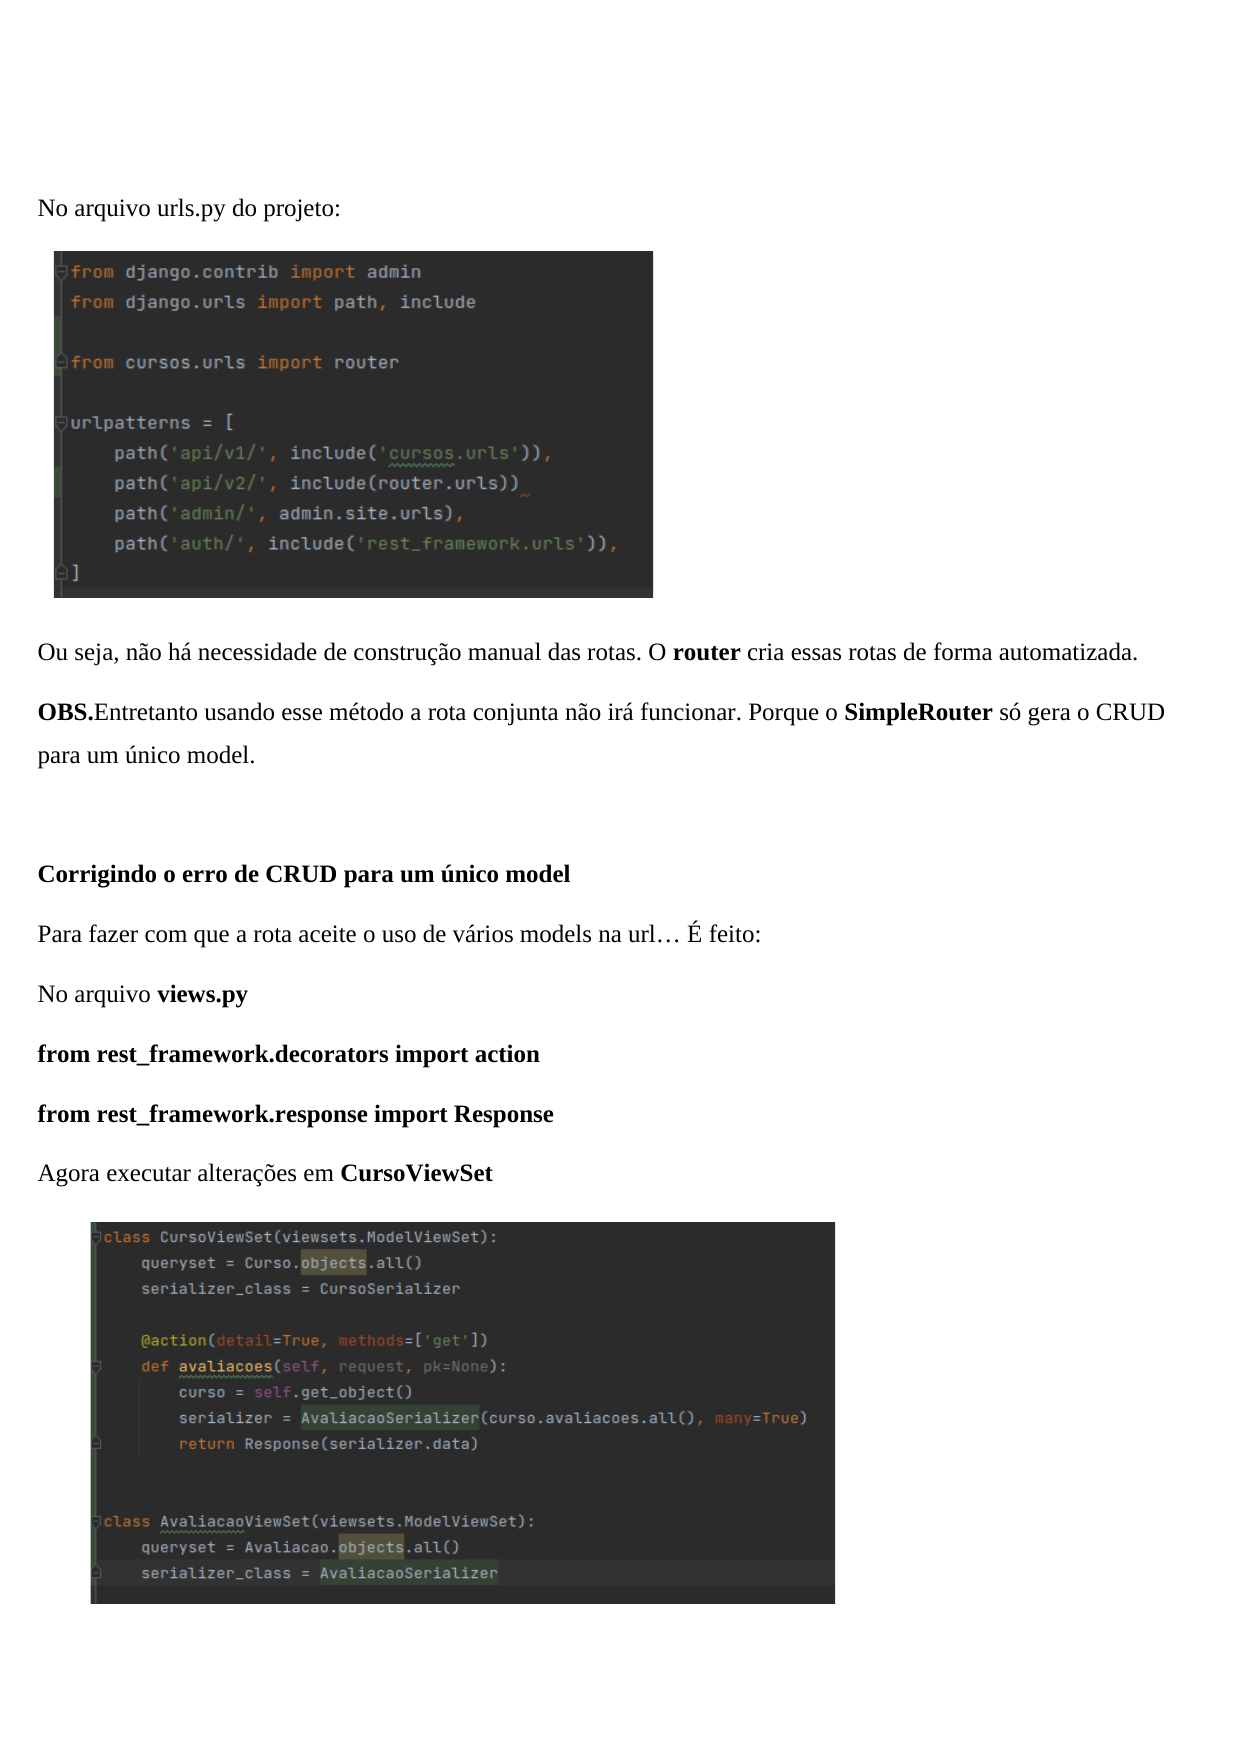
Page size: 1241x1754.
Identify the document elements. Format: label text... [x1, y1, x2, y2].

text No arquivo views.py [37, 979, 1203, 1008]
text Corrigindo o erro de CRUD para um único model [37, 859, 1203, 888]
picture [53, 251, 91, 540]
text Para fazer com que a rota aceite o uso de vários models na url… É feito: [37, 919, 1203, 948]
text from rest_framework.response import Response [37, 1099, 1203, 1127]
text Agora executar alterações em CursoViewSet [37, 1158, 1203, 1187]
text Ou seja, não há necessidade de construção manual das rotas. O router cria essas rotas de forma automatizada. [37, 637, 1203, 666]
text No arquivo urls.py do projeto: [37, 193, 1203, 222]
picture [90, 1222, 142, 1555]
text from rest_framework.decorators import action [37, 1039, 1203, 1068]
text OBS.Entretanto usando esse método a rota conjunta não irá funcionar. Porque o SimpleRouter só gera o CRUD para um único model. [37, 697, 1203, 769]
